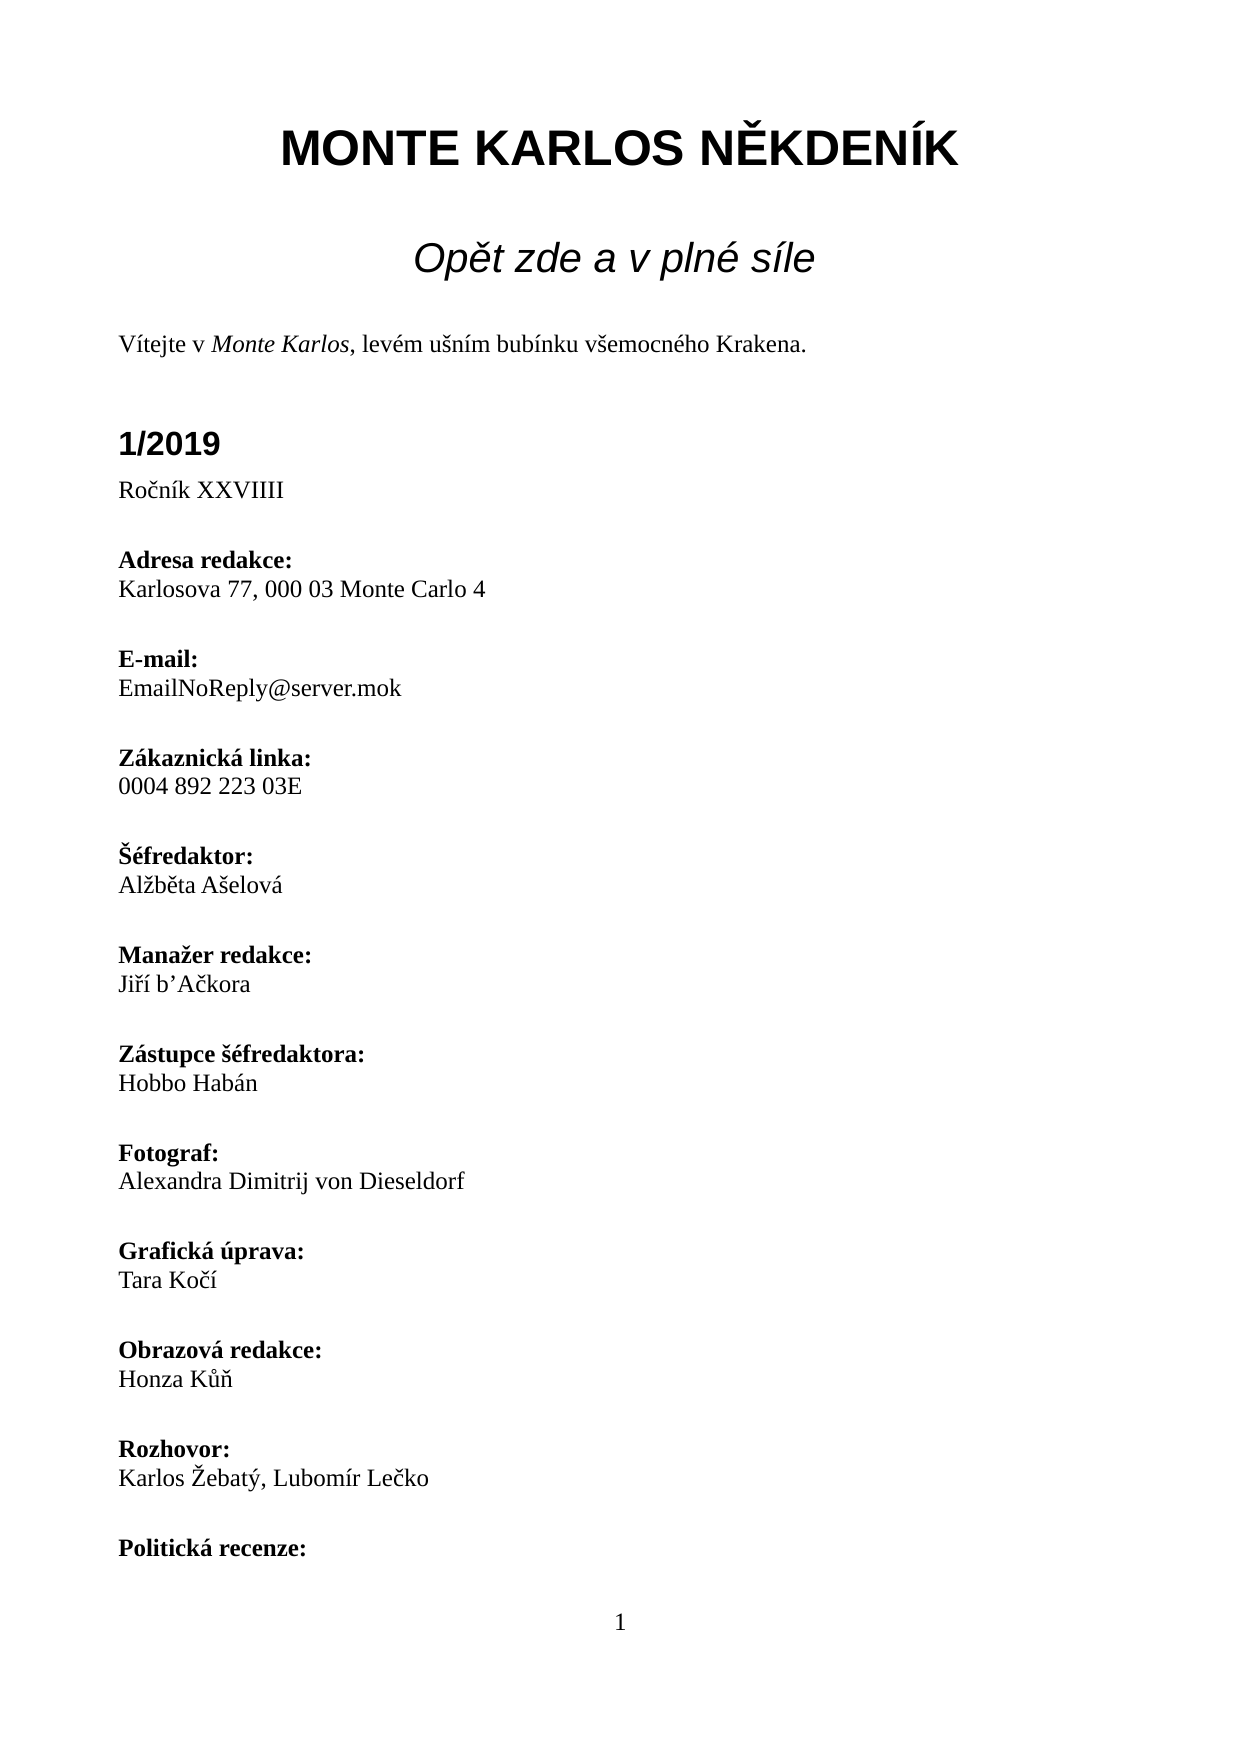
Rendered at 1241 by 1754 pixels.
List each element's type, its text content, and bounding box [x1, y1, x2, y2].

text Manažer redakce: Jiří b’Ačkora [118, 940, 1122, 1026]
title MONTE KARLOS NĚKDENÍK [118, 118, 1122, 176]
text Ročník XXVIIII [118, 475, 1122, 533]
text E-mail: EmailNoReply@server.mok [118, 644, 1122, 730]
subtitle Opět zde a v plné síle [118, 233, 1122, 281]
text Vítejte v Monte Karlos, levém ušním bubínku všemocného Krakena. [118, 329, 1122, 386]
text Šéfredaktor: Alžběta Ašelová [118, 841, 1122, 928]
subtitle 1/2019 [118, 424, 1122, 463]
text Rozhovor: Karlos Žebatý, Lubomír Lečko [118, 1434, 1122, 1520]
text Zákaznická linka: 0004 892 223 03E [118, 743, 1122, 829]
text Grafická úprava: Tara Kočí [118, 1236, 1122, 1323]
text Fotograf: Alexandra Dimitrij von Dieseldorf [118, 1138, 1122, 1224]
text Politická recenze: [118, 1533, 1122, 1561]
text Zástupce šéfredaktora: Hobbo Habán [118, 1039, 1122, 1125]
text Adresa redakce: Karlosova 77, 000 03 Monte Carlo 4 [118, 545, 1122, 631]
text Obrazová redakce: Honza Kůň [118, 1335, 1122, 1421]
